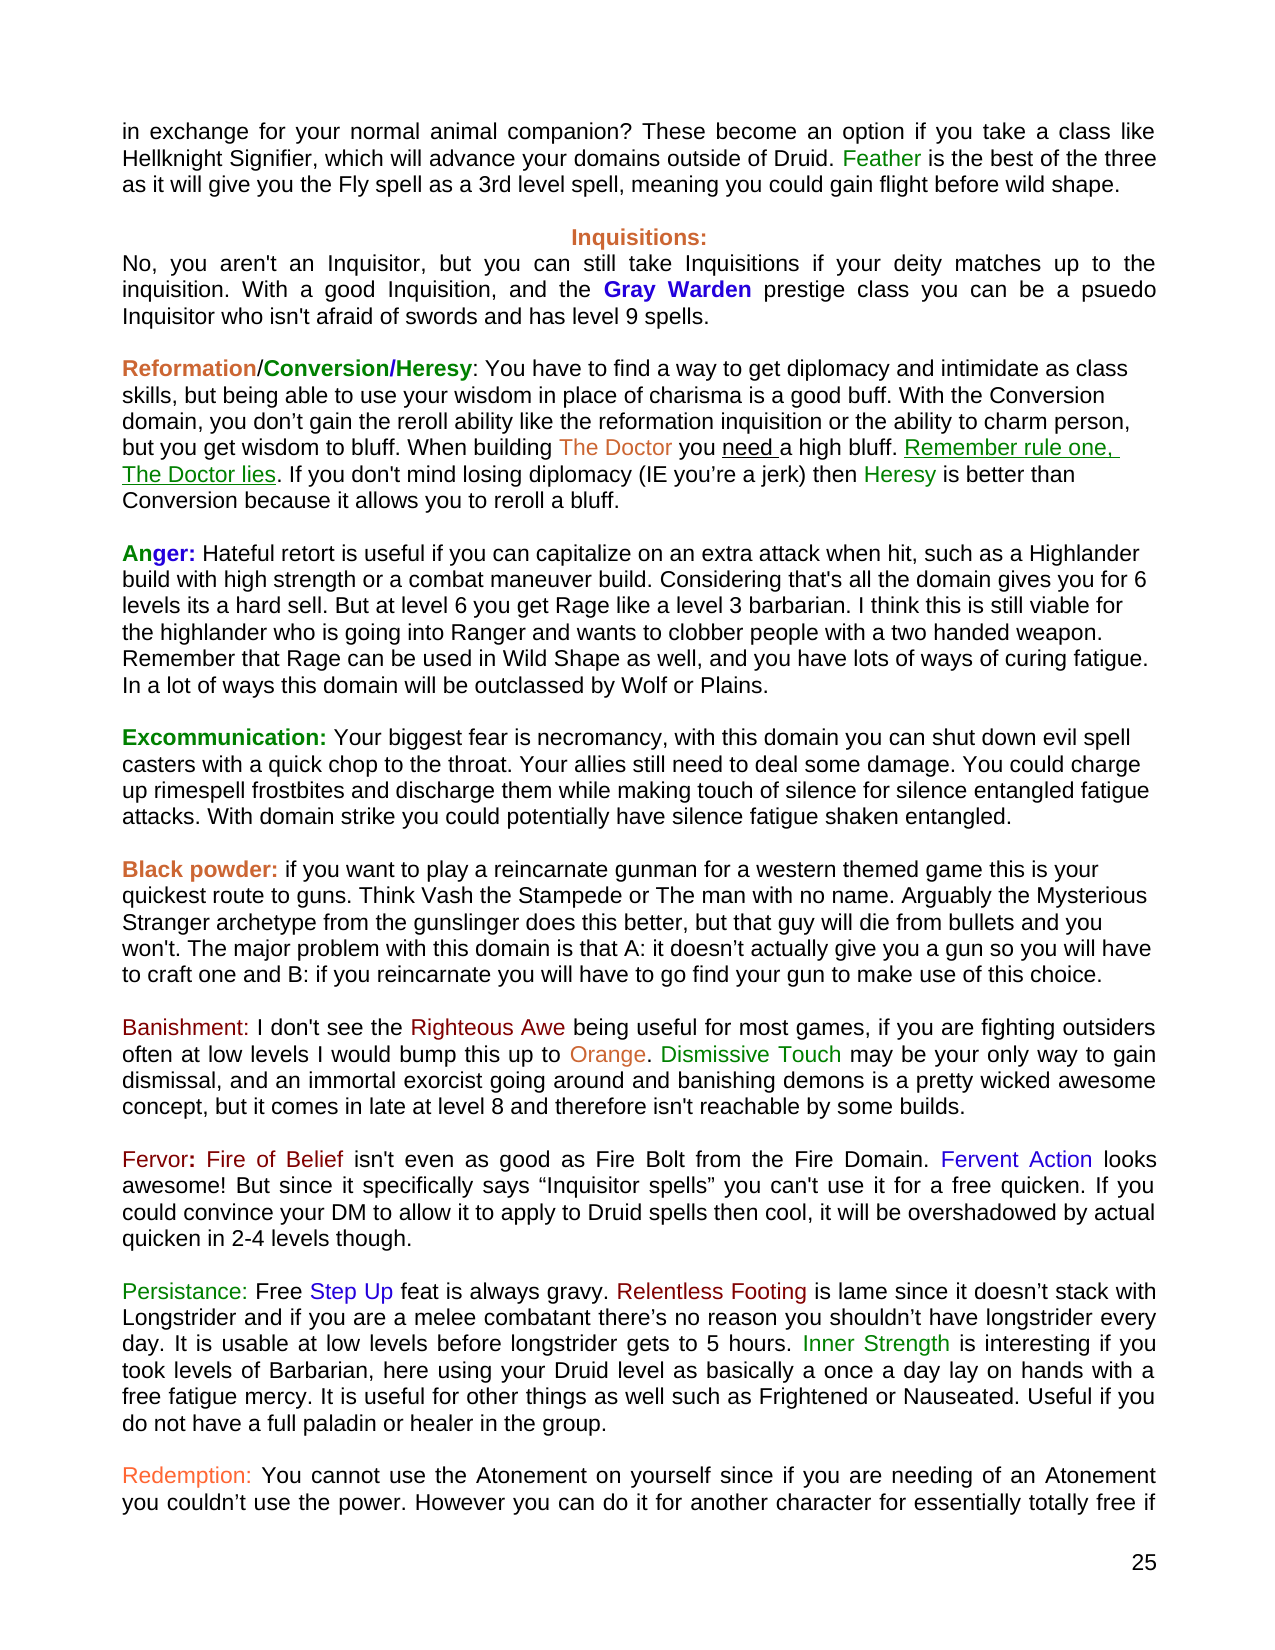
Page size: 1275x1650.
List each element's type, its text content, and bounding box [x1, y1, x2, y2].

text Redemption: You cannot use the Atonement on yourself since if you are needing of an Atonement you couldn’t use the power. However you can do it for another character for essentially totally free if [122, 1462, 1157, 1515]
text Banishment: I don't see the Righteous Awe being useful for most games, if you are fighting outsiders often at low levels I would bump this up to Orange. Dismissive Touch may be your only way to gain dismissal, and an immortal exorcist going around and banishing demons is a pretty wicked awesome concept, but it comes in late at level 8 and therefore isn't reachable by some builds. [122, 1014, 1157, 1119]
text No, you aren't an Inquisitor, but you can still take Inquisitions if your deity matches up to the inquisition. With a good Inquisition, and the Gray Warden prestige class you can be a psuedo Inquisitor who isn't afraid of swords and has level 9 spells. [122, 250, 1157, 329]
text Inquisitions: [122, 223, 1157, 250]
text Anger: Hateful retort is useful if you can capitalize on an extra attack when hit, such as a Highlander build with high strength or a combat maneuver build. Considering that's all the domain gives you for 6 levels its a hard sell. But at level 6 you get Rage like a level 3 barbarian. I think this is still viable for the highlander who is going into Ranger and wants to clobber people with a two handed weapon. Remember that Rage can be used in Wild Shape as well, and you have lots of ways of curing fatigue. In a lot of ways this domain will be outclassed by Wolf or Plains. [122, 540, 1157, 698]
text Excommunication: Your biggest fear is necromancy, with this domain you can shut down evil spell casters with a quick chop to the throat. Your allies still need to deal some damage. You could charge up rimespell frostbites and discharge them while making touch of silence for silence entangled fatigue attacks. With domain strike you could potentially have silence fatigue shaken entangled. [122, 724, 1157, 830]
text Persistance: Free Step Up feat is always gravy. Relentless Footing is lame since it doesn’t stack with Longstrider and if you are a melee combatant there’s no reason you shouldn’t have longstrider every day. It is usable at low levels before longstrider gets to 5 hours. Inner Strength is interesting if you took levels of Barbarian, here using your Druid level as basically a once a day lay on hands with a free fatigue mercy. It is useful for other things as well such as Frightened or Nauseated. Useful if you do not have a full paladin or healer in the group. [122, 1278, 1157, 1436]
text Black powder: if you want to play a reincarnate gunman for a western themed game this is your quickest route to guns. Think Vash the Stampede or The man with no name. Arguably the Mysterious Stranger archetype from the gunslinger does this better, but that guy will die from bullets and you won't. The major problem with this domain is that A: it doesn’t actually give you a gun so you will have to craft one and B: if you reincarnate you will have to go find your gun to make use of this choice. [122, 856, 1157, 988]
text Fervor: Fire of Belief isn't even as good as Fire Bolt from the Fire Domain. Fervent Action looks awesome! But since it specifically says “Inquisitor spells” you can't use it for a free quicken. If you could convince your DM to allow it to apply to Druid spells then cool, it will be overshadowed by actual quicken in 2-4 levels though. [122, 1146, 1157, 1251]
text in exchange for your normal animal companion? These become an option if you take a class like Hellknight Signifier, which will advance your domains outside of Druid. Feather is the best of the three as it will give you the Fly spell as a 3rd level spell, meaning you could gain flight before wild shape. [122, 118, 1157, 197]
text Reformation/Conversion/Heresy: You have to find a way to get diplomacy and intimidate as class skills, but being able to use your wisdom in place of charisma is a good buff. With the Conversion domain, you don’t gain the reroll ability like the reformation inquisition or the ability to charm person, but you get wisdom to bluff. When building The Doctor you need a high bluff. Remember rule one, The Doctor lies. If you don't mind losing diplomacy (IE you’re a jerk) then Heresy is better than Conversion because it allows you to reroll a bluff. [122, 355, 1157, 513]
